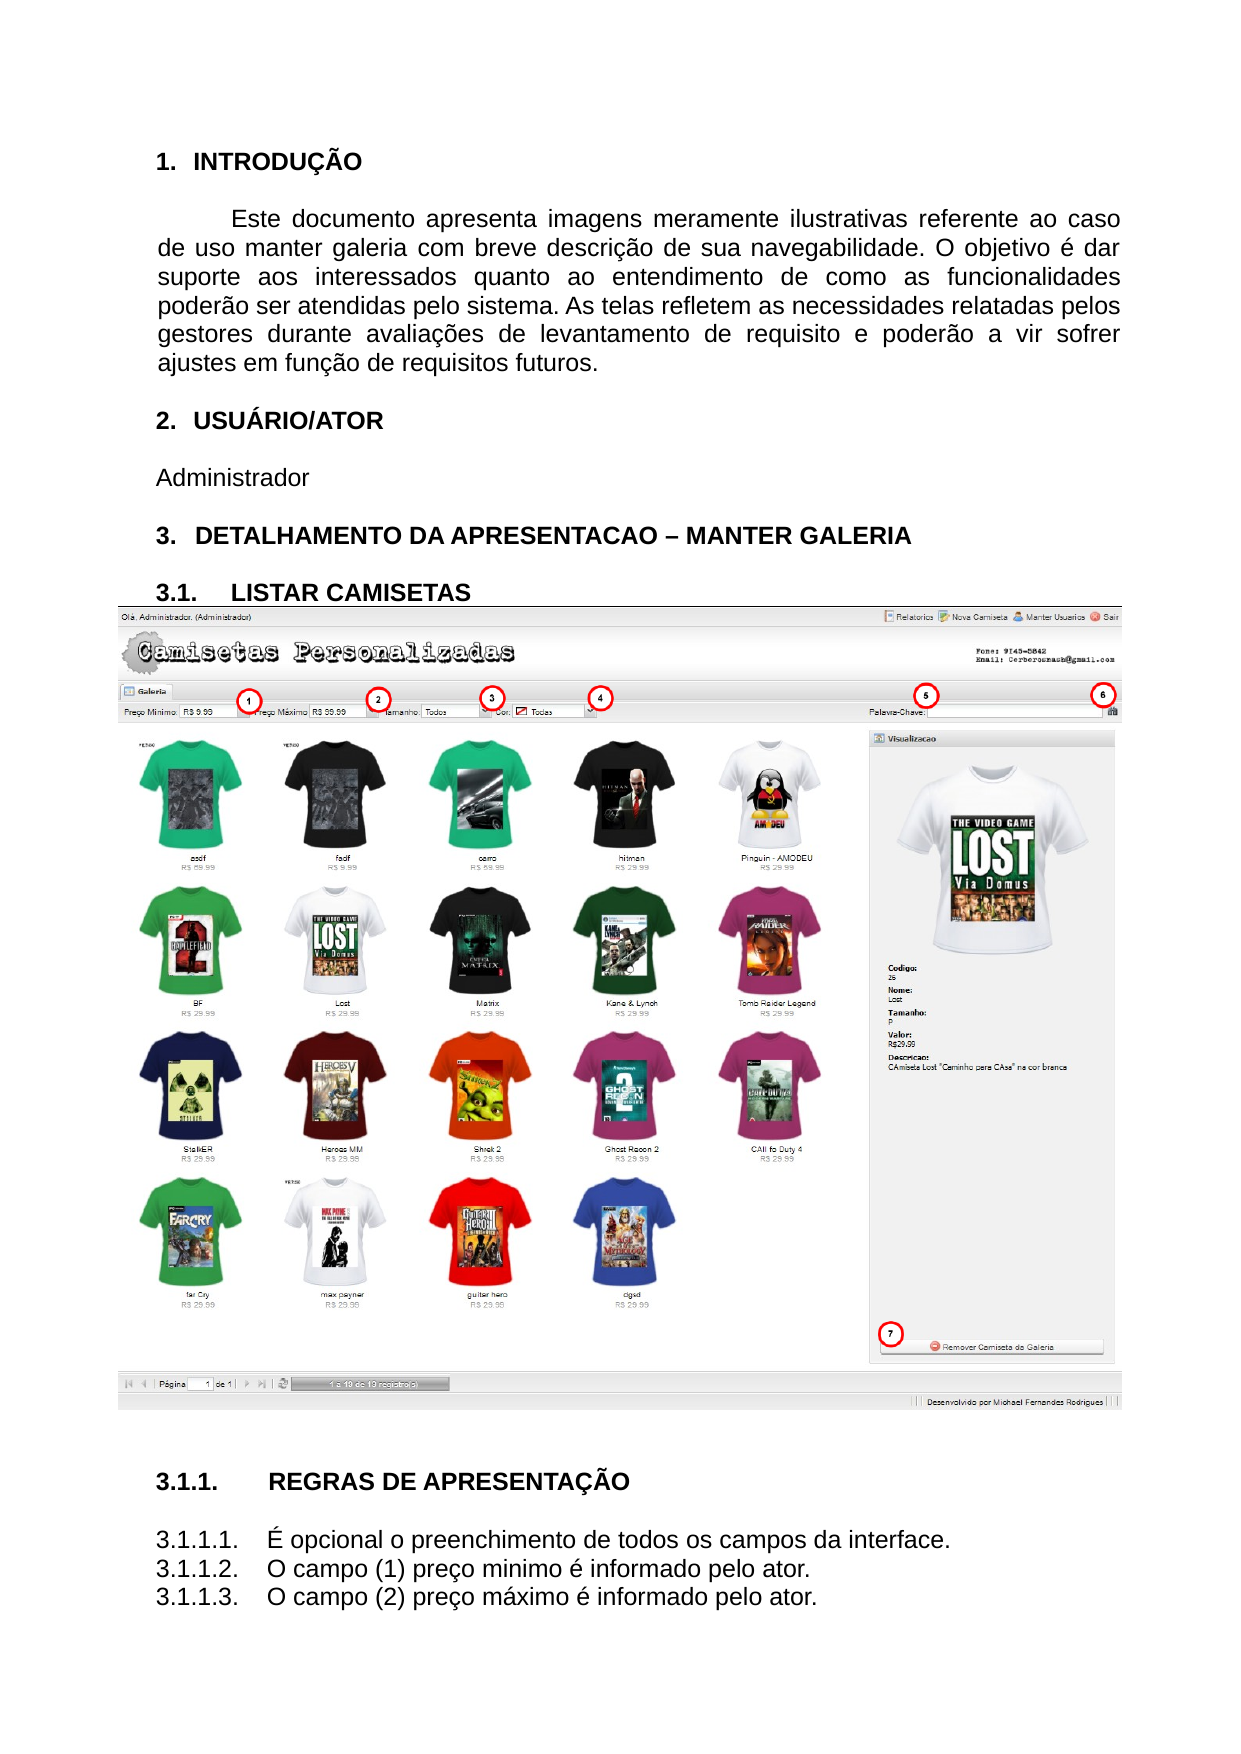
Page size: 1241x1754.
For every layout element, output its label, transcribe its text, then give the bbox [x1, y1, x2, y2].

list USUÁRIO/ATOR [156, 406, 1122, 434]
list DETALHAMENTO DA APRESENTACAO – MANTER GALERIA [118, 521, 1122, 549]
picture [118, 606, 1122, 1410]
list É opcional o preenchimento de todos os campos da interface. [118, 1525, 1122, 1554]
text Este documento apresenta imagens meramente ilustrativas referente ao caso de uso manter galeria com breve descrição de sua navegabilidade. O objetivo é dar suporte aos interessados quanto ao entendimento de como as funcionalidades poderão ser atendidas pelo sistema. As telas refletem as necessidades relatadas pelos gestores durante avaliações de levantamento de requisito e poderão a vir sofrer ajustes em função de requisitos futuros. [157, 204, 1122, 377]
list O campo (2) preço máximo é informado pelo ator. [118, 1582, 1122, 1611]
list INTRODUÇÃO [156, 147, 1122, 176]
text Administrador [118, 463, 1122, 492]
list O campo (1) preço minimo é informado pelo ator. [118, 1554, 1122, 1582]
list LISTAR CAMISETAS [118, 578, 1122, 606]
list REGRAS DE APRESENTAÇÃO [118, 1467, 1122, 1496]
